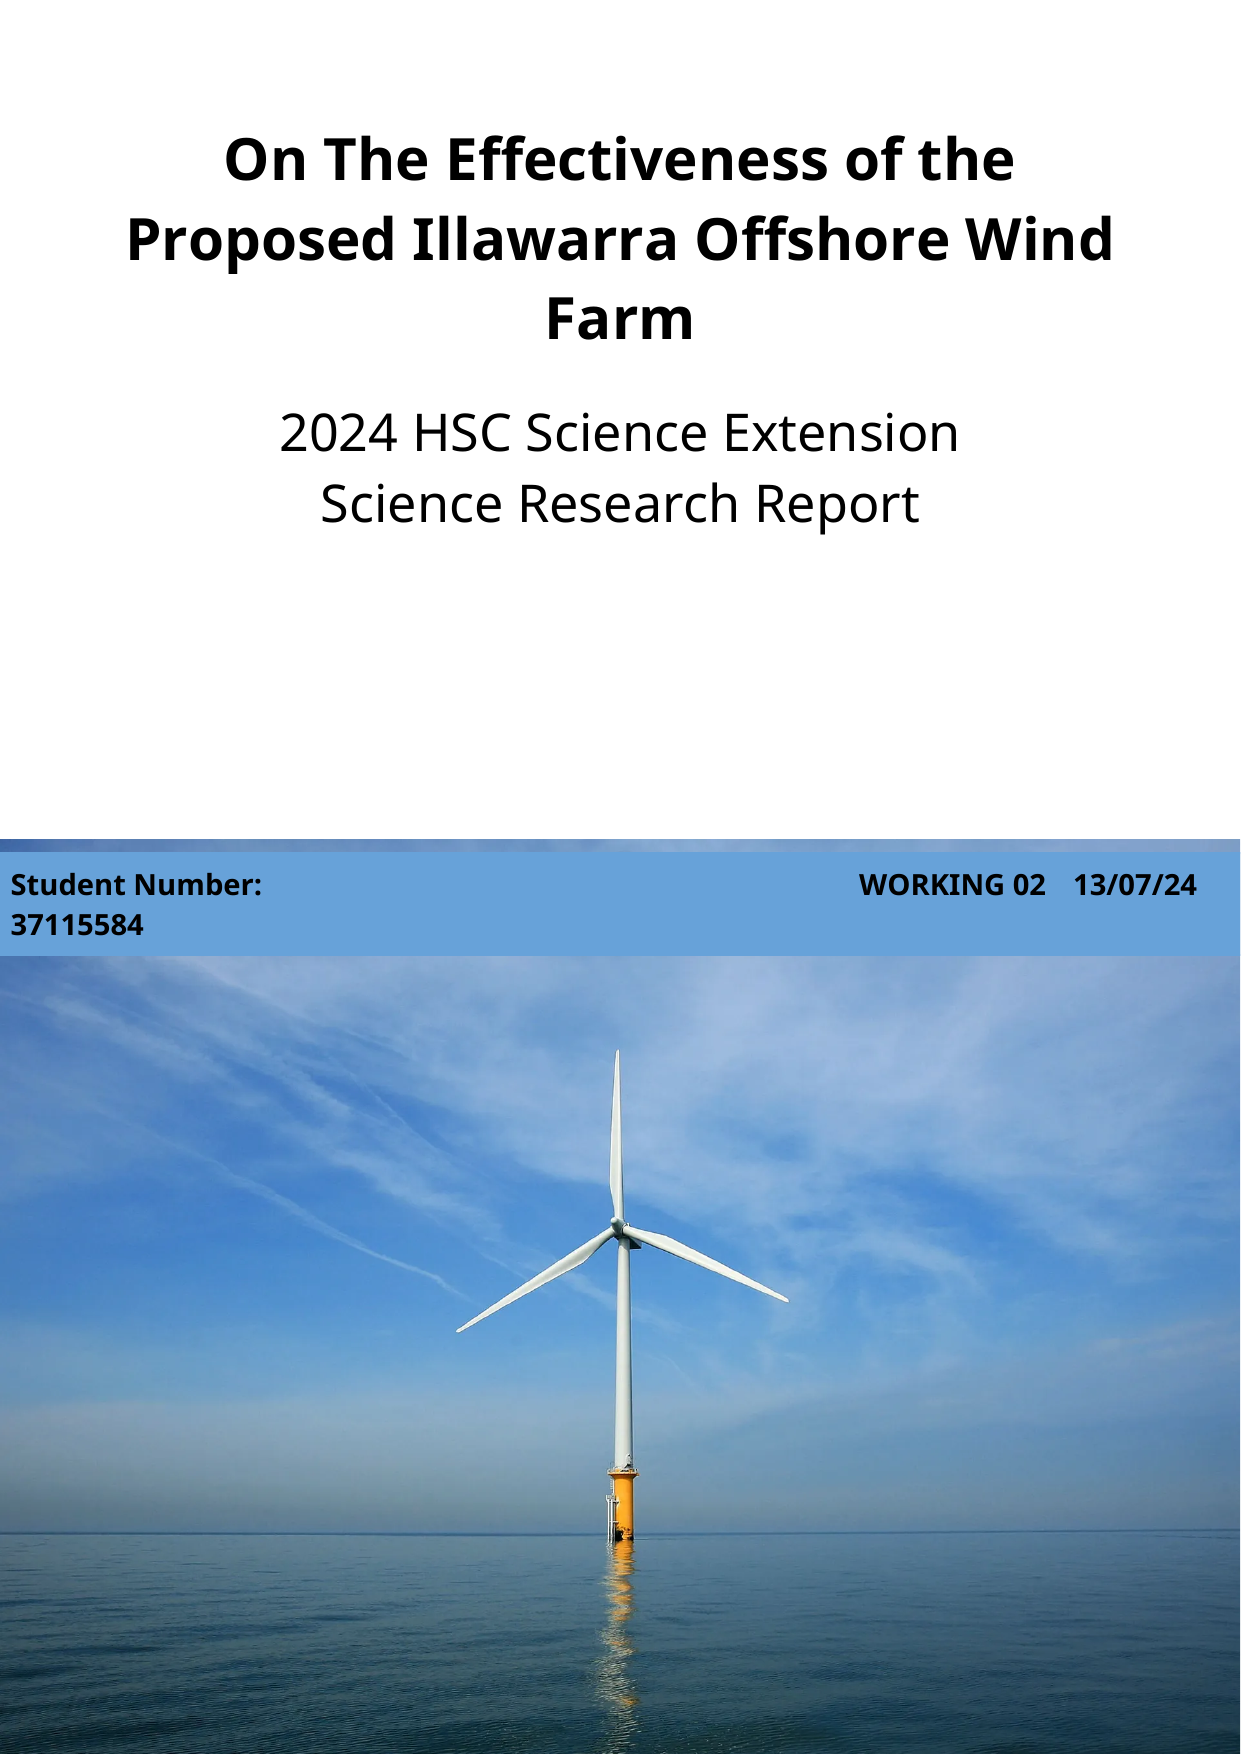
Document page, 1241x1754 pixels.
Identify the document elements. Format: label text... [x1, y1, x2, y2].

picture [0, 956, 1241, 1754]
title On The Effectiveness of the Proposed Illawarra Offshore Wind Farm [118, 118, 1122, 356]
table_header WORKING 02 [850, 854, 1061, 954]
subtitle Science Research Report [118, 467, 1122, 537]
table_header [403, 854, 848, 954]
table_header Student Number: 37115584 [1, 854, 401, 954]
subtitle 2024 HSC Science Extension [118, 396, 1122, 467]
table_header 13/07/24 [1064, 854, 1239, 954]
picture [0, 839, 1241, 852]
